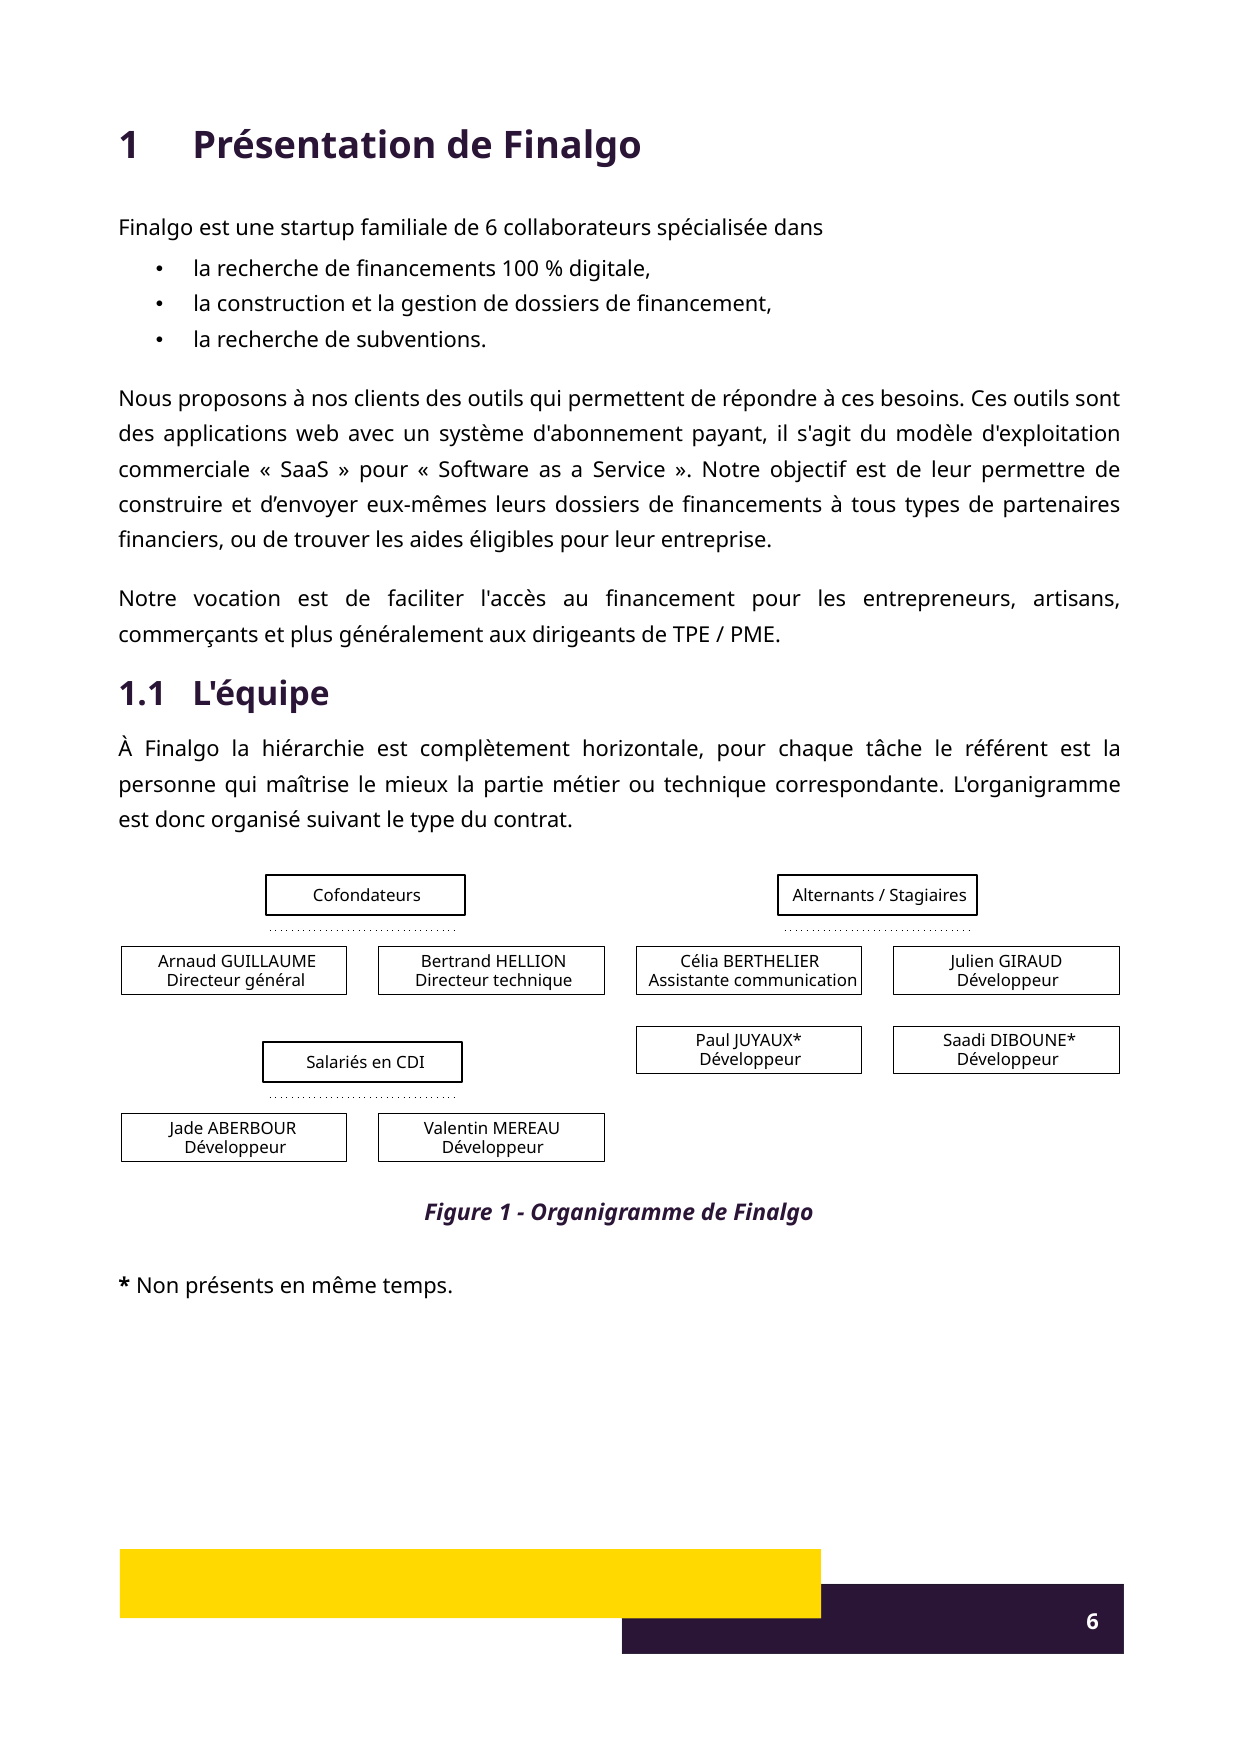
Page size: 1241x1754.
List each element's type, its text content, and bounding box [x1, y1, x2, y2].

text * Non présents en même temps. [118, 834, 1122, 1196]
text À Finalgo la hiérarchie est complètement horizontale, pour chaque tâche le référent est la personne qui maîtrise le mieux la partie métier ou technique correspondante. L'organigramme est donc organisé suivant le type du contrat. [118, 728, 1122, 834]
text Finalgo est une startup familiale de 6 collaborateurs spécialisée dans [118, 206, 1122, 241]
text * Non présents en même temps. [118, 1227, 1122, 1300]
list la recherche de financements 100 % digitale, [156, 247, 1122, 283]
list la construction et la gestion de dossiers de financement, [156, 283, 1122, 318]
list la recherche de subventions. [156, 318, 1122, 353]
text Figure 1 - Organigramme de Finalgo [118, 1196, 1122, 1227]
text Notre vocation est de faciliter l'accès au financement pour les entrepreneurs, artisans, commerçants et plus généralement aux dirigeants de TPE / PME. [118, 578, 1122, 649]
subtitle 1 Présentation de Finalgo [118, 118, 1122, 170]
text Nous proposons à nos clients des outils qui permettent de répondre à ces besoins. Ces outils sont des applications web avec un système d'abonnement payant, il s'agit du modèle d'exploitation commerciale « SaaS » pour « Software as a Service ». Notre objectif est de leur permettre de construire et d’envoyer eux-mêmes leurs dossiers de financements à tous types de partenaires financiers, ou de trouver les aides éligibles pour leur entreprise. [118, 377, 1122, 554]
subtitle 1.1 L'équipe [118, 669, 1122, 715]
picture [119, 1549, 1124, 1654]
